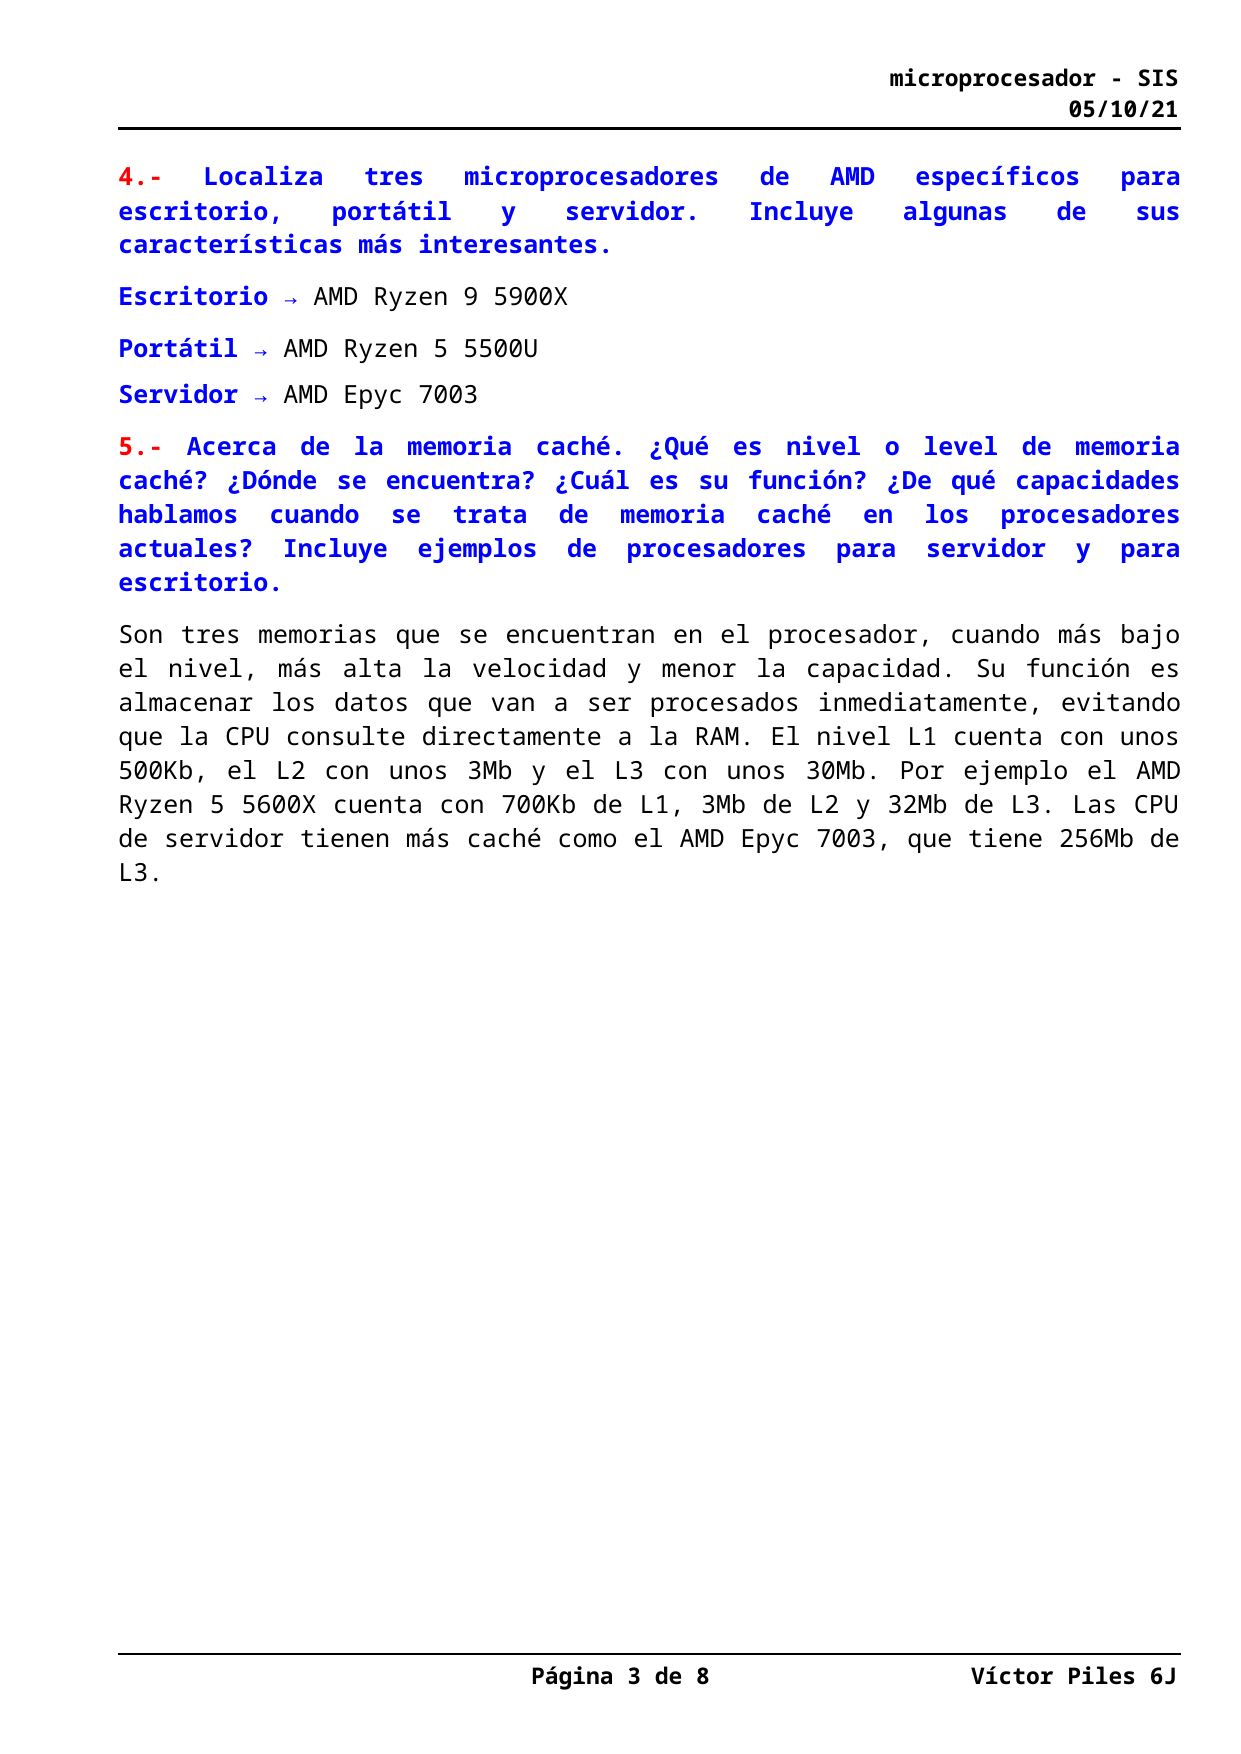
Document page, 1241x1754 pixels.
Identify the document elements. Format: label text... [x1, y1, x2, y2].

text Escritorio → AMD Ryzen 9 5900X [118, 279, 1181, 313]
text Portátil → AMD Ryzen 5 5500U [118, 331, 1181, 365]
text 5.- Acerca de la memoria caché. ¿Qué es nivel o level de memoria caché? ¿Dónde se encuentra? ¿Cuál es su función? ¿De qué capacidades hablamos cuando se trata de memoria caché en los procesadores actuales? Incluye ejemplos de procesadores para servidor y para escritorio. [118, 428, 1181, 599]
text Servidor → AMD Epyc 7003 [118, 377, 1181, 411]
text Son tres memorias que se encuentran en el procesador, cuando más bajo el nivel, más alta la velocidad y menor la capacidad. Su función es almacenar los datos que van a ser procesados inmediatamente, evitando que la CPU consulte directamente a la RAM. El nivel L1 cuenta con unos 500Kb, el L2 con unos 3Mb y el L3 con unos 30Mb. Por ejemplo el AMD Ryzen 5 5600X cuenta con 700Kb de L1, 3Mb de L2 y 32Mb de L3. Las CPU de servidor tienen más caché como el AMD Epyc 7003, que tiene 256Mb de L3. [118, 616, 1181, 889]
text 4.- Localiza tres microprocesadores de AMD específicos para escritorio, portátil y servidor. Incluye algunas de sus características más interesantes. [118, 159, 1181, 261]
